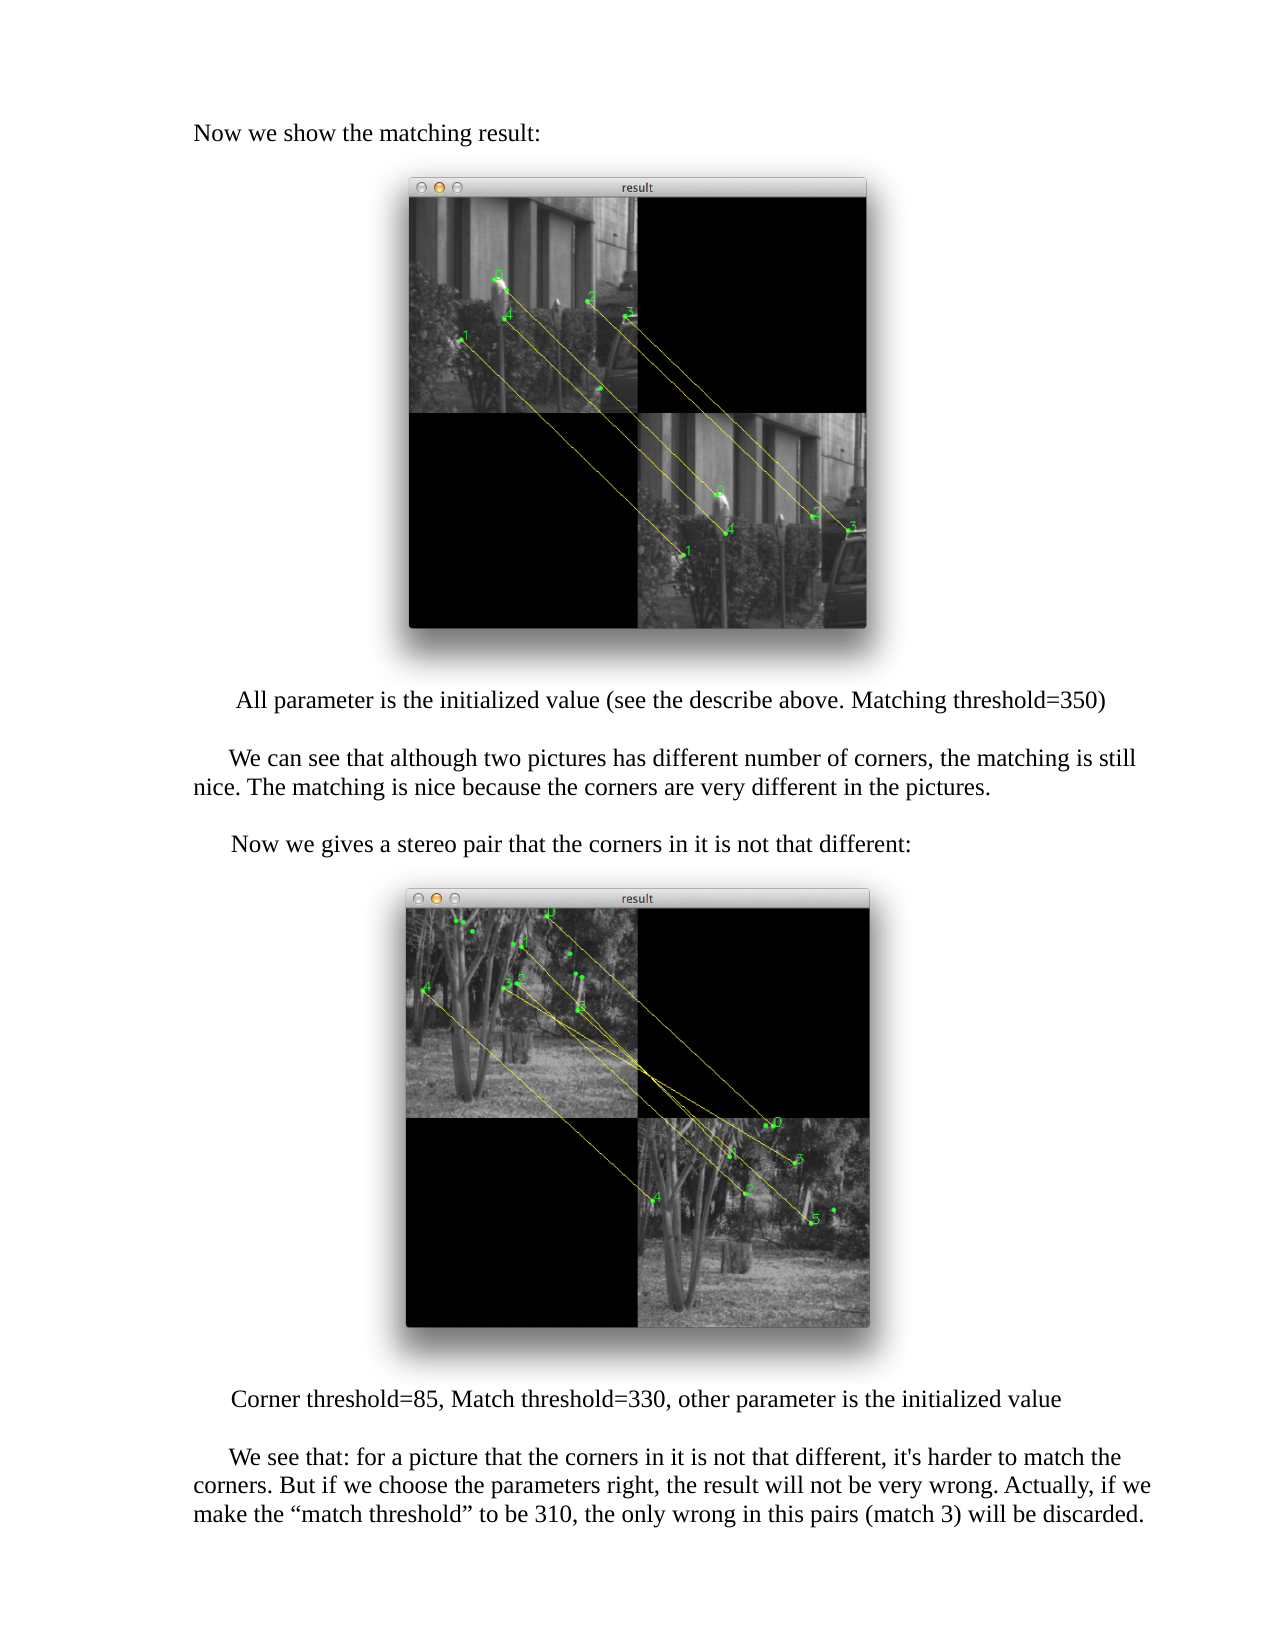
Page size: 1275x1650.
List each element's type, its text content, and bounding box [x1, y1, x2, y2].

picture [358, 146, 917, 686]
list We see that: for a picture that the corners in it is not that different, it's harder to match the corners. But if we choose the parameters right, the result will not be very wrong. Actually, if we make the “match threshold” to be 310, the only wrong in this pairs (match 3) will be discarded. [156, 1442, 1157, 1528]
list Now we gives a stereo pair that the corners in it is not that different: [193, 829, 1157, 858]
list Now we show the matching result: [156, 118, 1157, 147]
list We can see that although two pictures has different number of corners, the matching is still nice. The matching is nice because the corners are very different in the pictures. [156, 743, 1157, 800]
list Corner threshold=85, Match threshold=330, other parameter is the initialized value [193, 858, 1157, 1413]
picture [354, 857, 921, 1385]
list All parameter is the initialized value (see the describe above. Matching threshold=350) [193, 147, 1157, 714]
